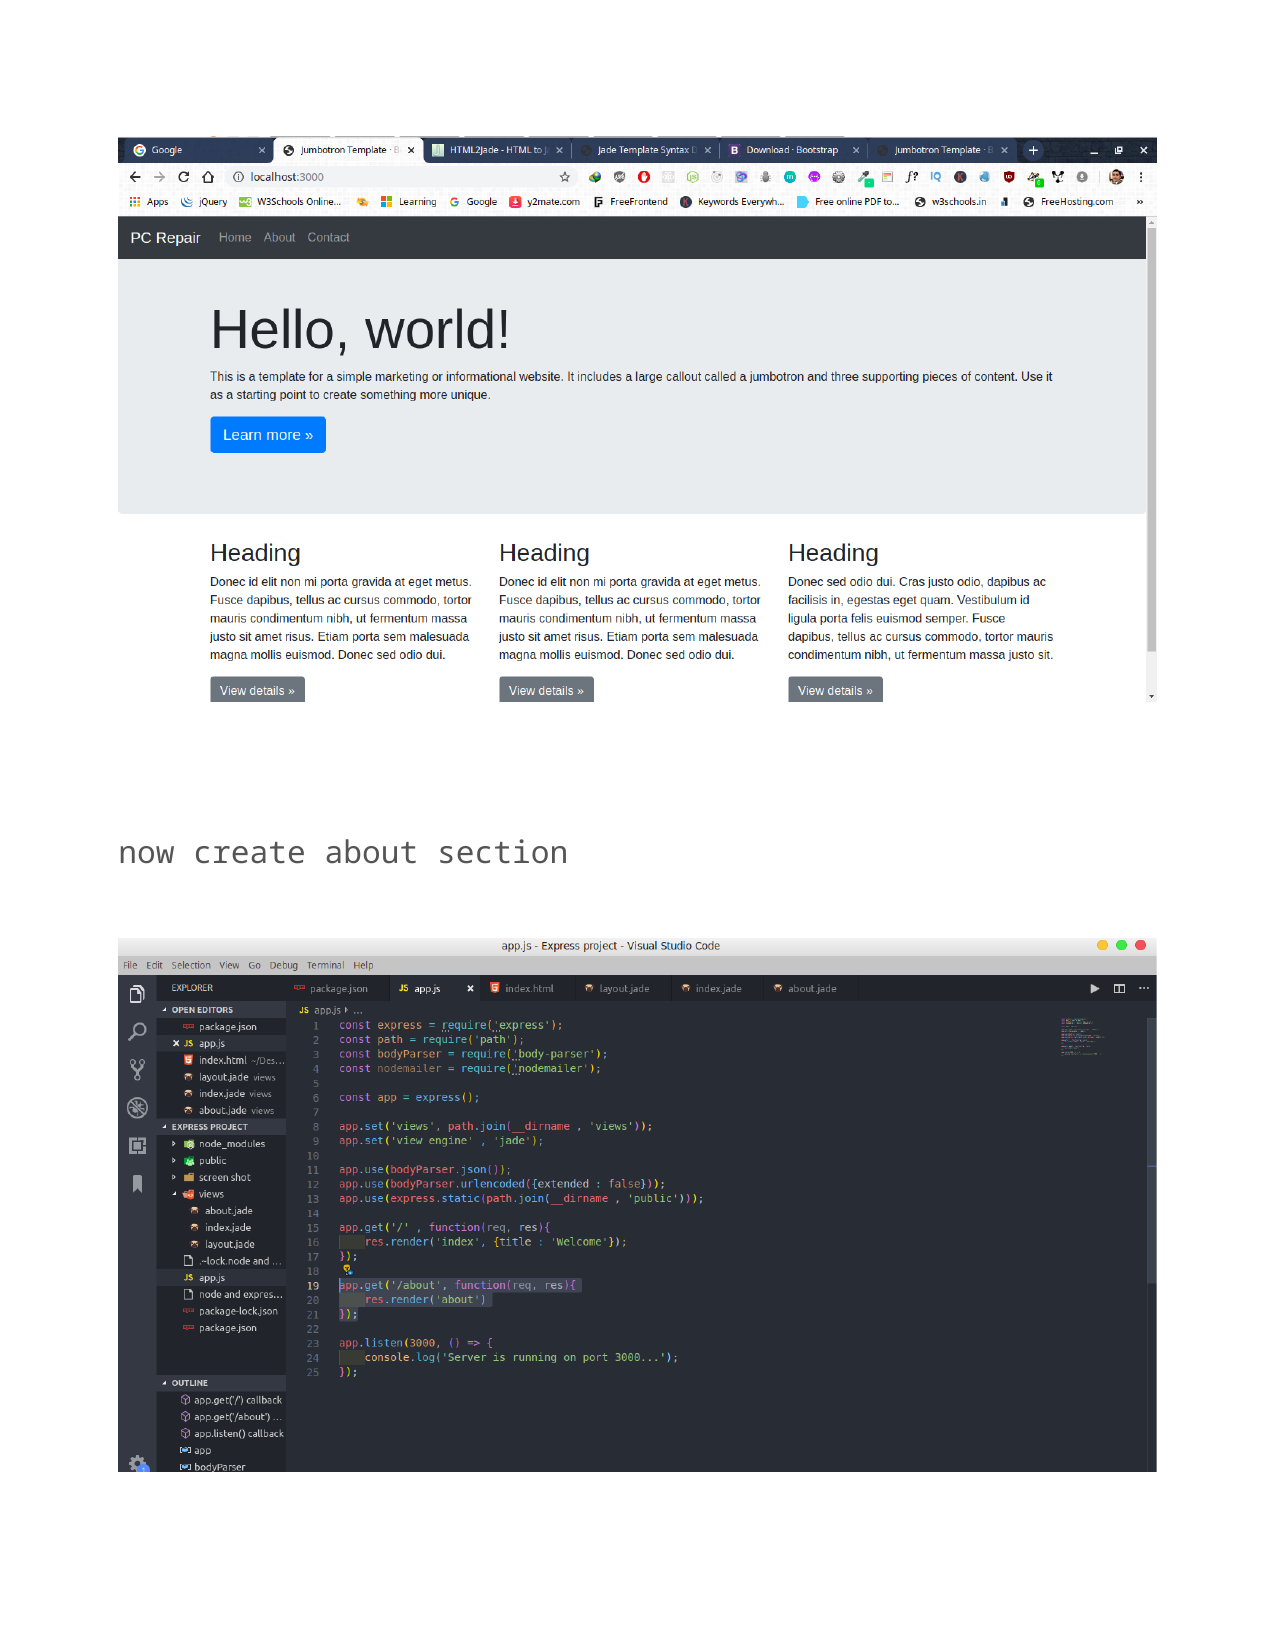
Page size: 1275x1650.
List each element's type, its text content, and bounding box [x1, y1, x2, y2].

text now create about section [118, 830, 1157, 872]
picture [118, 938, 1157, 1472]
picture [118, 136, 1157, 702]
